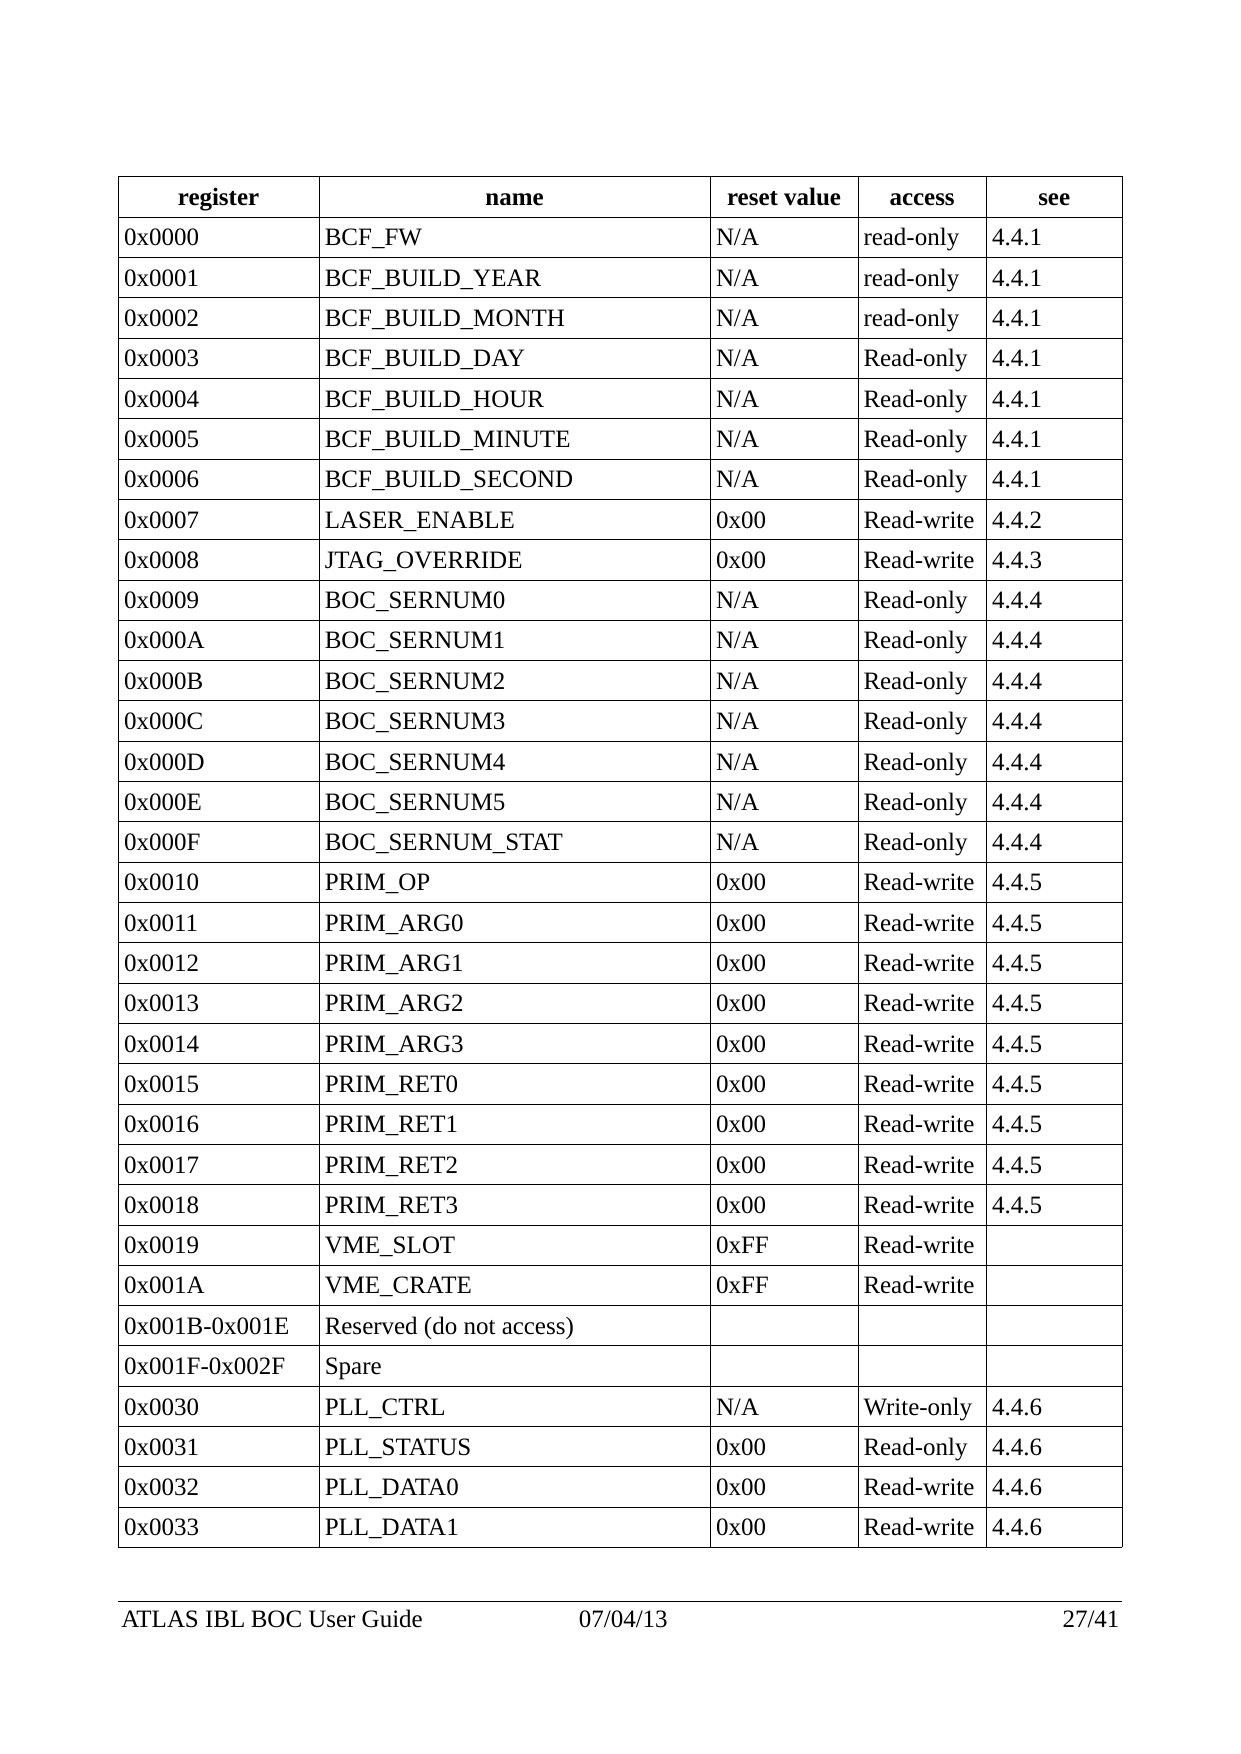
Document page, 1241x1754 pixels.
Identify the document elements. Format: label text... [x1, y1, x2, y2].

table_cell 0x000B [119, 661, 319, 700]
table_cell [987, 1306, 1122, 1345]
table_cell BOC_SERNUM1 [320, 621, 710, 660]
table_cell Read-write [859, 1024, 986, 1063]
table_cell 4.4.6 [987, 1508, 1122, 1547]
table_cell Read-write [859, 1185, 986, 1224]
table_cell 4.4.6 [987, 1427, 1122, 1466]
table_cell Read-write [859, 1105, 986, 1144]
table_cell PRIM_RET0 [320, 1064, 710, 1103]
table_cell 0x000C [119, 701, 319, 741]
table_cell 0x0013 [119, 984, 319, 1023]
table_cell Read-write [859, 943, 986, 983]
table_cell 4.4.1 [987, 460, 1122, 499]
table_cell read-only [859, 218, 986, 257]
table_cell LASER_ENABLE [320, 500, 710, 539]
table_cell Read-write [859, 1226, 986, 1265]
table_cell BOC_SERNUM5 [320, 782, 710, 821]
table_cell 4.4.3 [987, 540, 1122, 579]
table_cell 0x0030 [119, 1387, 319, 1426]
table_cell Read-only [859, 822, 986, 862]
table_cell 4.4.5 [987, 984, 1122, 1023]
table_cell 0x0012 [119, 943, 319, 983]
table_cell PRIM_RET1 [320, 1105, 710, 1144]
table_cell BOC_SERNUM3 [320, 701, 710, 741]
table_cell 0x00 [711, 1427, 858, 1466]
table_cell 0x000D [119, 742, 319, 781]
table_cell 4.4.5 [987, 903, 1122, 942]
table_cell N/A [711, 822, 858, 862]
table_cell 4.4.5 [987, 1145, 1122, 1184]
table_cell 4.4.4 [987, 822, 1122, 862]
table_cell 0x00 [711, 984, 858, 1023]
table_cell PRIM_RET2 [320, 1145, 710, 1184]
table_cell Spare [320, 1346, 710, 1386]
table_cell 0x0011 [119, 903, 319, 942]
table_cell 0x00 [711, 500, 858, 539]
table_cell Read-only [859, 379, 986, 418]
table_cell 4.4.1 [987, 379, 1122, 418]
table_cell 4.4.6 [987, 1467, 1122, 1507]
table_cell 0x0017 [119, 1145, 319, 1184]
table_cell VME_SLOT [320, 1226, 710, 1265]
table_cell 0x0001 [119, 258, 319, 297]
table_cell BOC_SERNUM0 [320, 581, 710, 620]
table_cell PRIM_ARG0 [320, 903, 710, 942]
table_cell [987, 1226, 1122, 1265]
table_cell 0x00 [711, 903, 858, 942]
table_cell [987, 1346, 1122, 1386]
table_cell BOC_SERNUM4 [320, 742, 710, 781]
table_cell 4.4.5 [987, 863, 1122, 902]
table_cell Read-only [859, 419, 986, 458]
table_header see [987, 177, 1122, 217]
table_cell Read-only [859, 782, 986, 821]
table_cell N/A [711, 218, 858, 257]
table_cell 4.4.5 [987, 1024, 1122, 1063]
table_cell Read-write [859, 1508, 986, 1547]
table_cell N/A [711, 621, 858, 660]
table_cell 0x0010 [119, 863, 319, 902]
table_cell BOC_SERNUM2 [320, 661, 710, 700]
table_cell JTAG_OVERRIDE [320, 540, 710, 579]
table_cell PLL_DATA0 [320, 1467, 710, 1507]
table_cell N/A [711, 258, 858, 297]
table_cell 0x000E [119, 782, 319, 821]
table_cell PRIM_ARG1 [320, 943, 710, 983]
table_cell 4.4.5 [987, 1064, 1122, 1103]
table_cell 4.4.4 [987, 701, 1122, 741]
table_cell N/A [711, 298, 858, 338]
table_header access [859, 177, 986, 217]
table_cell Read-write [859, 540, 986, 579]
table_cell N/A [711, 379, 858, 418]
table_cell 0x0015 [119, 1064, 319, 1103]
table_cell 0x0002 [119, 298, 319, 338]
table_cell PLL_DATA1 [320, 1508, 710, 1547]
table_cell N/A [711, 661, 858, 700]
table_cell 4.4.4 [987, 742, 1122, 781]
table_cell Read-only [859, 581, 986, 620]
table_cell 4.4.5 [987, 1105, 1122, 1144]
table_cell read-only [859, 258, 986, 297]
table_cell 0x000A [119, 621, 319, 660]
table_cell 0x0000 [119, 218, 319, 257]
table_cell PRIM_ARG2 [320, 984, 710, 1023]
table_cell 0x0006 [119, 460, 319, 499]
table_cell 0x000F [119, 822, 319, 862]
table_cell 0x00 [711, 1024, 858, 1063]
table_cell 0x00 [711, 540, 858, 579]
table_cell N/A [711, 339, 858, 378]
table_cell 0x0003 [119, 339, 319, 378]
table_cell BOC_SERNUM_STAT [320, 822, 710, 862]
table_cell PLL_CTRL [320, 1387, 710, 1426]
table_cell BCF_BUILD_HOUR [320, 379, 710, 418]
table_cell BCF_BUILD_SECOND [320, 460, 710, 499]
table_cell N/A [711, 782, 858, 821]
table_cell 0x0016 [119, 1105, 319, 1144]
table_cell 4.4.4 [987, 621, 1122, 660]
table_cell PLL_STATUS [320, 1427, 710, 1466]
table_cell 0x0014 [119, 1024, 319, 1063]
table_cell 0x0009 [119, 581, 319, 620]
table_cell 0x00 [711, 1185, 858, 1224]
table_cell BCF_FW [320, 218, 710, 257]
table_cell Read-only [859, 339, 986, 378]
table_cell BCF_BUILD_MINUTE [320, 419, 710, 458]
table_cell 0x00 [711, 1508, 858, 1547]
table_header reset value [711, 177, 858, 217]
table_cell 0x00 [711, 1105, 858, 1144]
table_cell read-only [859, 298, 986, 338]
table_cell 4.4.4 [987, 661, 1122, 700]
table_cell 0xFF [711, 1266, 858, 1305]
table_cell N/A [711, 460, 858, 499]
table_cell PRIM_RET3 [320, 1185, 710, 1224]
table_cell VME_CRATE [320, 1266, 710, 1305]
table_cell 0x00 [711, 863, 858, 902]
table_cell N/A [711, 1387, 858, 1426]
table_cell 4.4.1 [987, 218, 1122, 257]
table_cell Read-write [859, 500, 986, 539]
table_cell 0x0031 [119, 1427, 319, 1466]
table_cell 4.4.4 [987, 782, 1122, 821]
table_cell Write-only [859, 1387, 986, 1426]
table_cell 0x0033 [119, 1508, 319, 1547]
table_cell 0x00 [711, 1145, 858, 1184]
table_cell BCF_BUILD_DAY [320, 339, 710, 378]
table_cell 4.4.6 [987, 1387, 1122, 1426]
table_cell N/A [711, 581, 858, 620]
table_header name [320, 177, 710, 217]
table_cell 0x00 [711, 1064, 858, 1103]
table_cell BCF_BUILD_YEAR [320, 258, 710, 297]
table_cell Read-only [859, 742, 986, 781]
table_cell Read-write [859, 863, 986, 902]
table_cell 4.4.1 [987, 298, 1122, 338]
table_cell N/A [711, 742, 858, 781]
table_cell 0x0005 [119, 419, 319, 458]
table_cell 0x00 [711, 1467, 858, 1507]
table_cell 4.4.5 [987, 1185, 1122, 1224]
table_cell 0x0032 [119, 1467, 319, 1507]
table_cell Read-write [859, 903, 986, 942]
table_cell 0x0018 [119, 1185, 319, 1224]
table_cell Read-write [859, 1467, 986, 1507]
table_cell 4.4.4 [987, 581, 1122, 620]
table_cell Read-only [859, 701, 986, 741]
table_cell 4.4.1 [987, 339, 1122, 378]
table_cell Read-only [859, 621, 986, 660]
table_cell [859, 1346, 986, 1386]
table_cell [987, 1266, 1122, 1305]
table_cell 0x0004 [119, 379, 319, 418]
table_cell 0x001F-0x002F [119, 1346, 319, 1386]
table_cell Read-only [859, 661, 986, 700]
table_cell 0x0007 [119, 500, 319, 539]
table_cell PRIM_ARG3 [320, 1024, 710, 1063]
table_cell 4.4.1 [987, 419, 1122, 458]
table_cell [859, 1306, 986, 1345]
table_cell 0xFF [711, 1226, 858, 1265]
table_cell Read-write [859, 1064, 986, 1103]
table_cell [711, 1346, 858, 1386]
table_cell 0x0019 [119, 1226, 319, 1265]
table_cell 4.4.2 [987, 500, 1122, 539]
table_cell Read-only [859, 1427, 986, 1466]
table_cell 0x0008 [119, 540, 319, 579]
table_cell Read-only [859, 460, 986, 499]
table_cell N/A [711, 419, 858, 458]
table_cell Read-write [859, 1145, 986, 1184]
table_cell 0x001A [119, 1266, 319, 1305]
table_cell PRIM_OP [320, 863, 710, 902]
table_cell Read-write [859, 1266, 986, 1305]
table_cell Reserved (do not access) [320, 1306, 710, 1345]
table_cell BCF_BUILD_MONTH [320, 298, 710, 338]
table_cell N/A [711, 701, 858, 741]
table_cell 0x001B-0x001E [119, 1306, 319, 1345]
table_cell 0x00 [711, 943, 858, 983]
table_header register [119, 177, 319, 217]
table_cell 4.4.1 [987, 258, 1122, 297]
table_cell [711, 1306, 858, 1345]
table_cell Read-write [859, 984, 986, 1023]
table_cell 4.4.5 [987, 943, 1122, 983]
